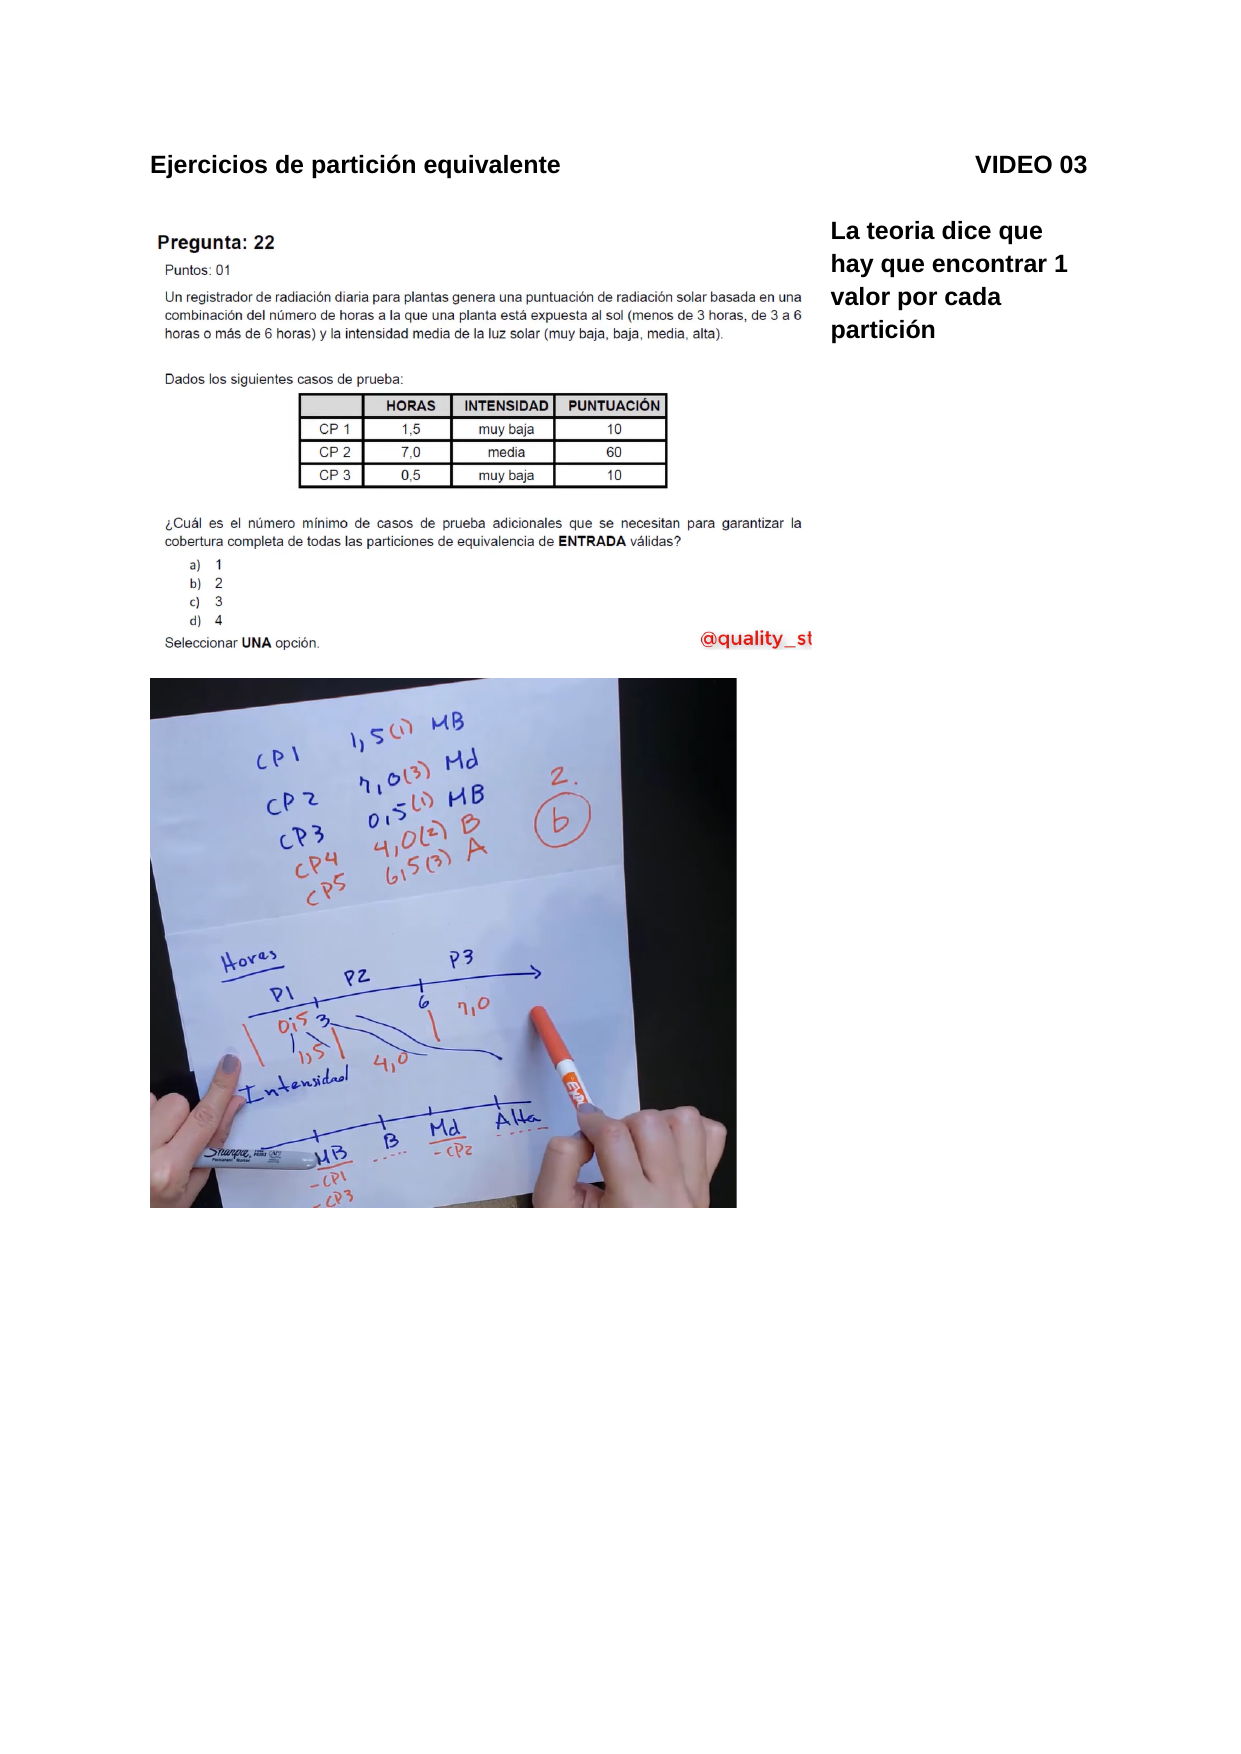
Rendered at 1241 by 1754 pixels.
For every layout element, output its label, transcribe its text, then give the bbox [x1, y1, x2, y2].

text Ejercicios de partición equivalente VIDEO 03 [150, 150, 1090, 179]
text La teoria dice que hay que encontrar 1 valor por cada partición [150, 216, 1090, 344]
picture [153, 234, 812, 650]
picture [150, 678, 737, 1224]
